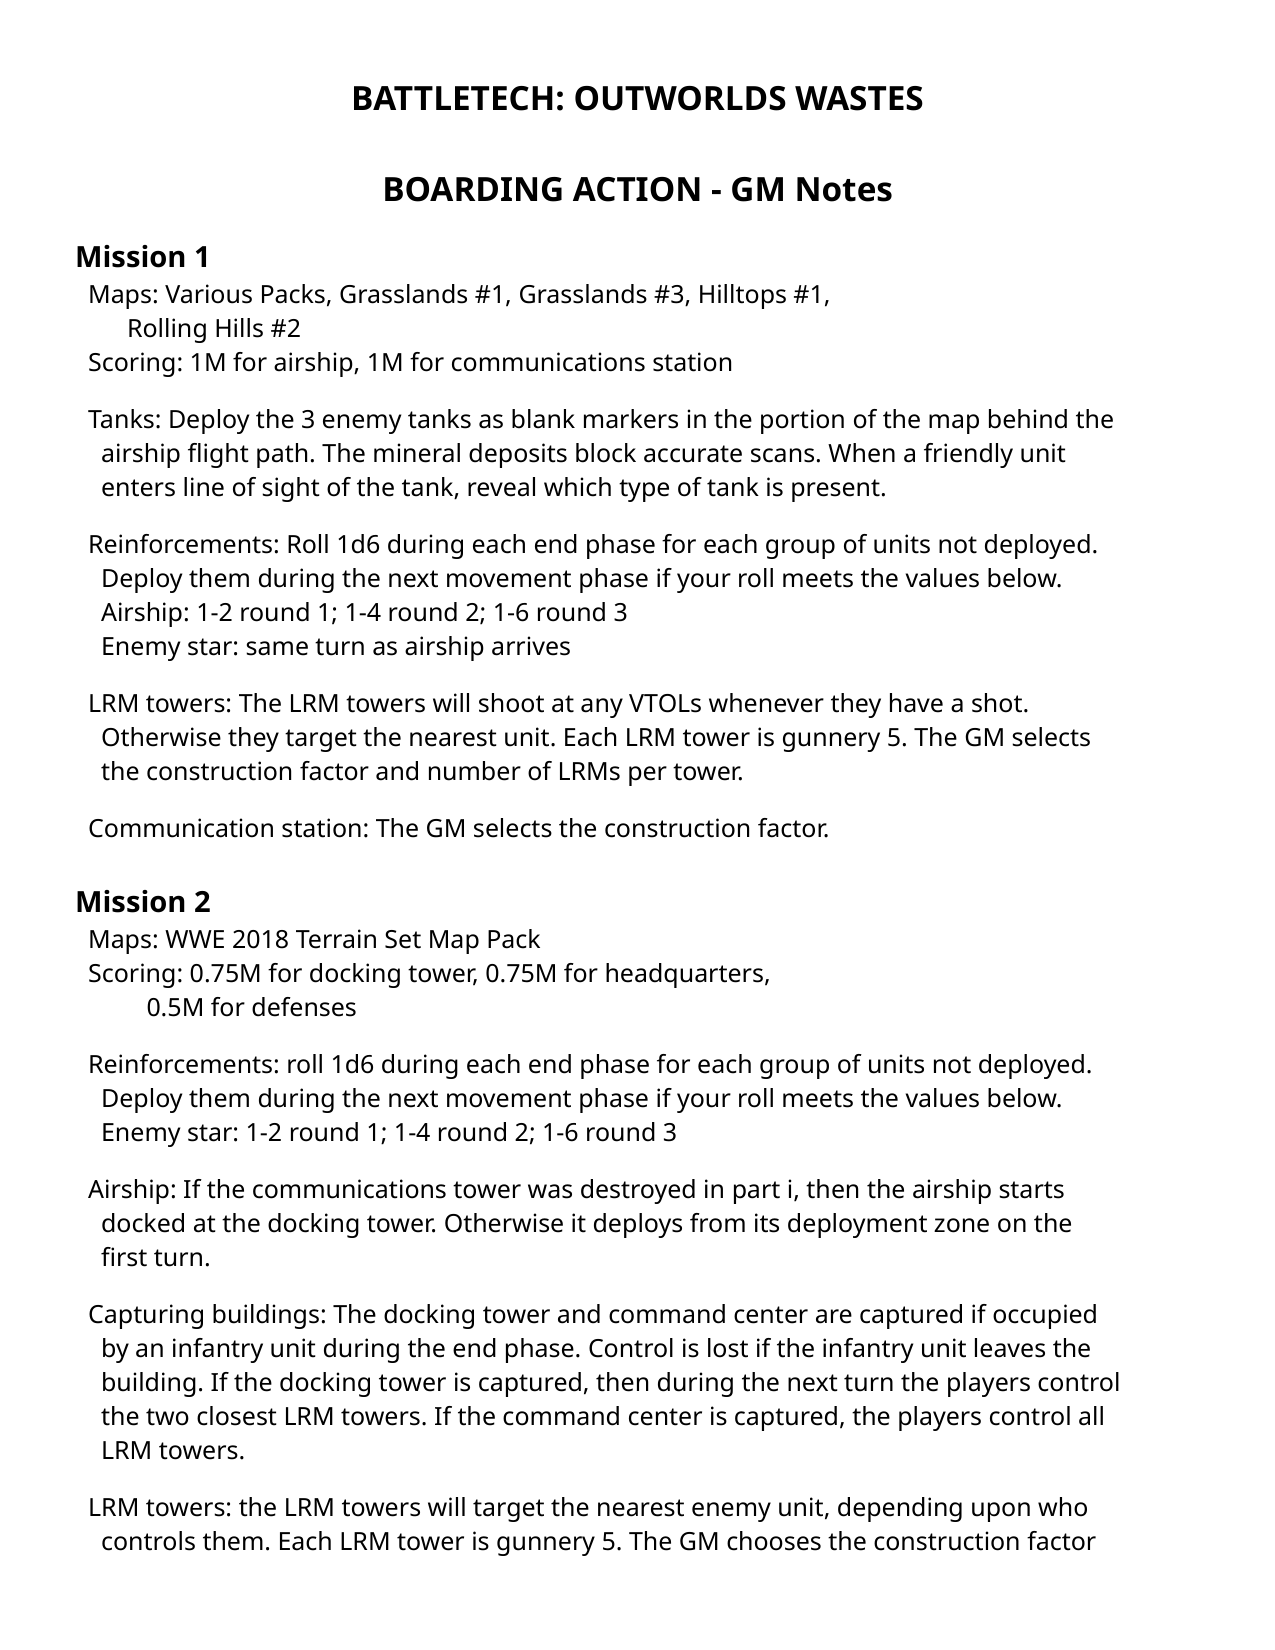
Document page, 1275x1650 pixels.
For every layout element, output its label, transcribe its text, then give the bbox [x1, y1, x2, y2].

text BATTLETECH: OUTWORLDS WASTES [75, 75, 1200, 120]
text Scoring: 0.75M for docking tower, 0.75M for headquarters, [75, 956, 1200, 990]
text LRM towers: the LRM towers will target the nearest enemy unit, depending upon who [75, 1489, 1200, 1523]
text Maps: Various Packs, Grasslands #1, Grasslands #3, Hilltops #1, [75, 277, 1200, 311]
text Reinforcements: roll 1d6 during each end phase for each group of units not deployed. [75, 1047, 1200, 1081]
text Deploy them during the next movement phase if your roll meets the values below. [75, 1081, 1200, 1115]
text Scoring: 1M for airship, 1M for communications station [75, 345, 1200, 379]
text controls them. Each LRM tower is gunnery 5. The GM chooses the construction factor [75, 1523, 1200, 1558]
text Reinforcements: Roll 1d6 during each end phase for each group of units not deployed. [75, 527, 1200, 561]
text Airship: 1-2 round 1; 1-4 round 2; 1-6 round 3 [75, 595, 1200, 629]
text Communication station: The GM selects the construction factor. [75, 811, 1200, 879]
text Rolling Hills #2 [75, 311, 1200, 345]
text the construction factor and number of LRMs per tower. [75, 754, 1200, 788]
subtitle Mission 2 [75, 881, 1200, 921]
text 0.5M for defenses [75, 990, 1200, 1024]
text Capturing buildings: The docking tower and command center are captured if occupied [75, 1296, 1200, 1331]
text Otherwise they target the nearest unit. Each LRM tower is gunnery 5. The GM selects [75, 720, 1200, 754]
text Tanks: Deploy the 3 enemy tanks as blank markers in the portion of the map behind the [75, 402, 1200, 436]
text Maps: WWE 2018 Terrain Set Map Pack [75, 922, 1200, 956]
text docked at the docking tower. Otherwise it deploys from its deployment zone on the [75, 1206, 1200, 1240]
text LRM towers: The LRM towers will shoot at any VTOLs whenever they have a shot. [75, 686, 1200, 720]
text building. If the docking tower is captured, then during the next turn the players control [75, 1364, 1200, 1399]
subtitle Mission 1 [75, 237, 1200, 276]
text Deploy them during the next movement phase if your roll meets the values below. [75, 561, 1200, 595]
text airship flight path. The mineral deposits block accurate scans. When a friendly unit [75, 436, 1200, 470]
text LRM towers. [75, 1433, 1200, 1467]
text by an infantry unit during the end phase. Control is lost if the infantry unit leaves the [75, 1331, 1200, 1364]
text the two closest LRM towers. If the command center is captured, the players control all [75, 1399, 1200, 1433]
text Enemy star: 1-2 round 1; 1-4 round 2; 1-6 round 3 [75, 1115, 1200, 1149]
subtitle BOARDING ACTION - GM Notes [75, 120, 1200, 211]
text Enemy star: same turn as airship arrives [75, 629, 1200, 663]
text first turn. [75, 1240, 1200, 1274]
text Airship: If the communications tower was destroyed in part i, then the airship starts [75, 1172, 1200, 1206]
text enters line of sight of the tank, reveal which type of tank is present. [75, 470, 1200, 504]
